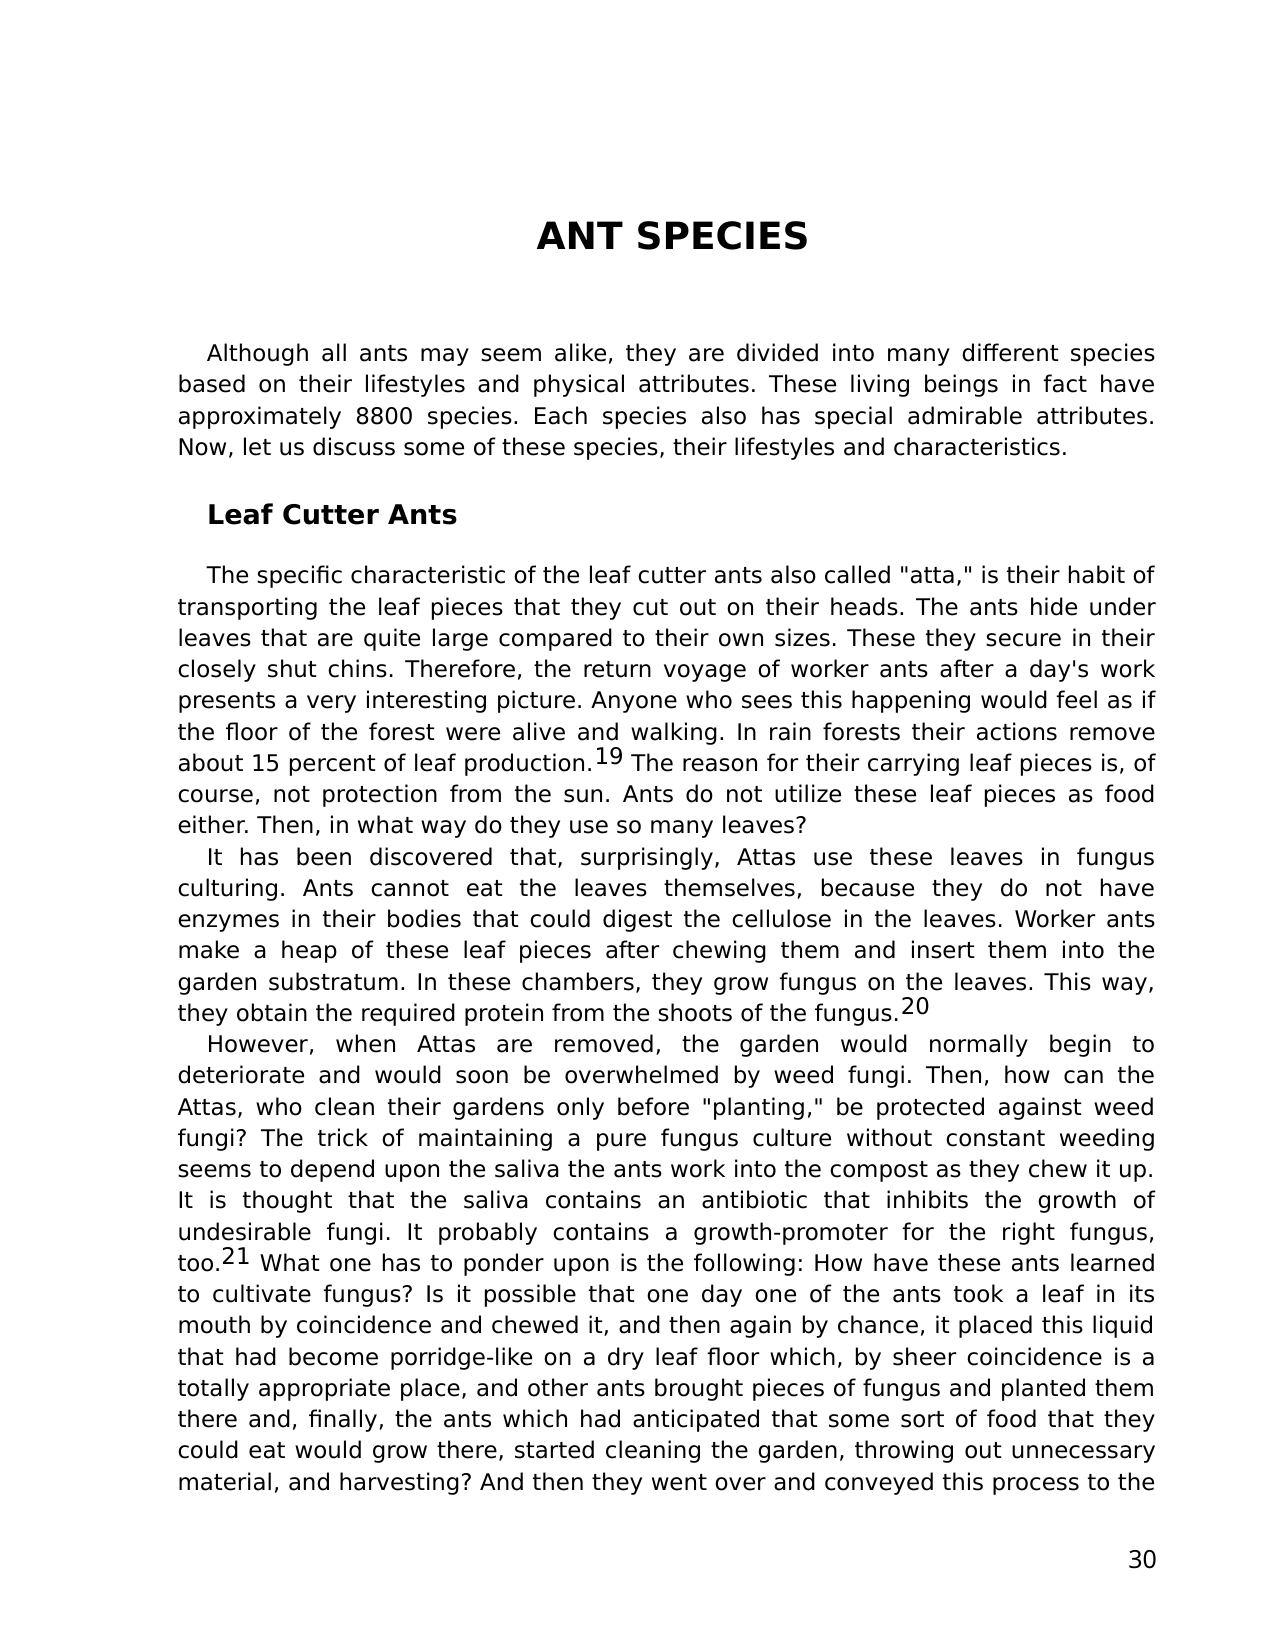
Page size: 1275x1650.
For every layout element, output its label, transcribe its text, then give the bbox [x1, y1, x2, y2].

text ANT SPECIES [201, 215, 1145, 259]
text The specific characteristic of the leaf cutter ants also called "atta," is their habit of transporting the leaf pieces that they cut out on their heads. The ants hide under leaves that are quite large compared to their own sizes. These they secure in their closely shut chins. Therefore, the return voyage of worker ants after a day's work presents a very interesting picture. Anyone who sees this happening would feel as if the floor of the forest were alive and walking. In rain forests their actions remove about 15 percent of leaf production.19 The reason for their carrying leaf pieces is, of course, not protection from the sun. Ants do not utilize these leaf pieces as food either. Then, in what way do they use so many leaves? [177, 559, 1157, 840]
text However, when Attas are removed, the garden would normally begin to deteriorate and would soon be overwhelmed by weed fungi. Then, how can the Attas, who clean their gardens only before "planting," be protected against weed fungi? The trick of maintaining a pure fungus culture without constant weeding seems to depend upon the saliva the ants work into the compost as they chew it up. It is thought that the saliva contains an antibiotic that inhibits the growth of undesirable fungi. It probably contains a growth-promoter for the right fungus, too.21 What one has to ponder upon is the following: How have these ants learned to cultivate fungus? Is it possible that one day one of the ants took a leaf in its mouth by coincidence and chewed it, and then again by chance, it placed this liquid that had become porridge-like on a dry leaf floor which, by sheer coincidence is a totally appropriate place, and other ants brought pieces of fungus and planted them there and, finally, the ants which had anticipated that some sort of food that they could eat would grow there, started cleaning the garden, throwing out unnecessary material, and harvesting? And then they went over and conveyed this process to the [177, 1028, 1157, 1496]
text Leaf Cutter Ants [177, 499, 1157, 531]
text It has been discovered that, surprisingly, Attas use these leaves in fungus culturing. Ants cannot eat the leaves themselves, because they do not have enzymes in their bodies that could digest the cellulose in the leaves. Worker ants make a heap of these leaf pieces after chewing them and insert them into the garden substratum. In these chambers, they grow fungus on the leaves. This way, they obtain the required protein from the shoots of the fungus.20 [177, 840, 1157, 1028]
text Although all ants may seem alike, they are divided into many different species based on their lifestyles and physical attributes. These living beings in fact have approximately 8800 species. Each species also has special admirable attributes. Now, let us discuss some of these species, their lifestyles and characteristics. [177, 337, 1157, 462]
